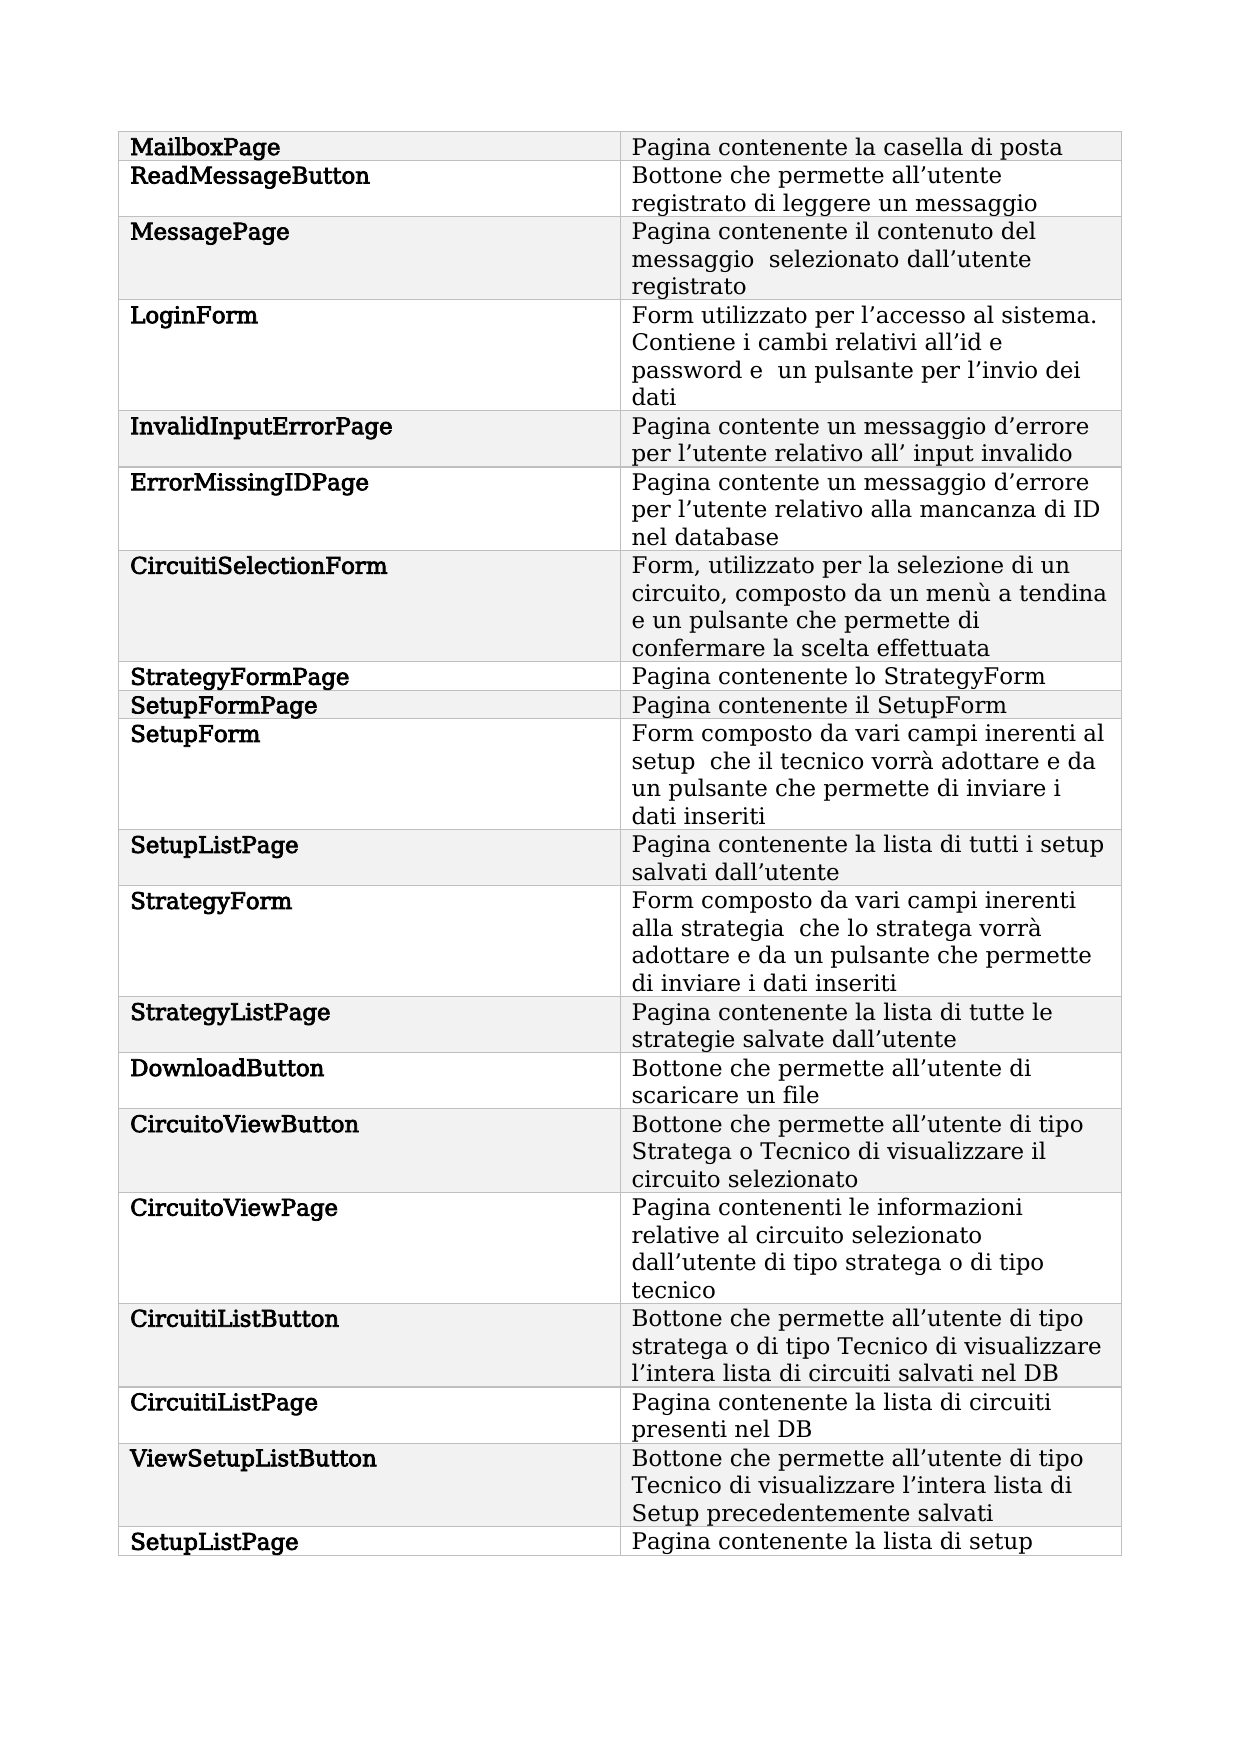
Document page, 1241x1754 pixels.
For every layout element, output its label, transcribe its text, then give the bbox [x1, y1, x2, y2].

table_cell ErrorMissingIDPage [119, 468, 620, 550]
table_cell StrategyForm [119, 886, 620, 996]
table_cell Pagina contenente il SetupForm [621, 691, 1121, 718]
table_cell Bottone che permette all’utente registrato di leggere un messaggio [621, 161, 1121, 216]
table_cell Form composto da vari campi inerenti alla strategia che lo stratega vorrà adottare e da un pulsante che permette di inviare i dati inseriti [621, 886, 1121, 996]
table_cell SetupListPage [119, 1527, 620, 1554]
table_cell SetupFormPage [119, 691, 620, 718]
table_cell CircuitiListPage [119, 1388, 620, 1442]
table_cell CircuitiListButton [119, 1304, 620, 1386]
table_cell Pagina contenente la lista di setup [621, 1527, 1121, 1554]
table_cell LoginForm [119, 300, 620, 410]
table_cell Form utilizzato per l’accesso al sistema. Contiene i cambi relativi all’id e password e un pulsante per l’invio dei dati [621, 300, 1121, 410]
table_cell Pagina contenente la casella di posta [621, 132, 1121, 160]
table_cell CircuitoViewPage [119, 1193, 620, 1303]
table_cell Pagina contenente la lista di circuiti presenti nel DB [621, 1388, 1121, 1442]
table_cell Pagina contenente il contenuto del messaggio selezionato dall’utente registrato [621, 217, 1121, 299]
table_cell Pagina contenente lo StrategyForm [621, 662, 1121, 689]
table_cell Pagina contenente la lista di tutte le strategie salvate dall’utente [621, 997, 1121, 1052]
table_cell MailboxPage [119, 132, 620, 160]
table_cell CircuitoViewButton [119, 1109, 620, 1192]
table_cell SetupListPage [119, 830, 620, 885]
table_cell Pagina contente un messaggio d’errore per l’utente relativo alla mancanza di ID nel database [621, 468, 1121, 550]
table_cell Form composto da vari campi inerenti al setup che il tecnico vorrà adottare e da un pulsante che permette di inviare i dati inseriti [621, 719, 1121, 829]
table_cell SetupForm [119, 719, 620, 829]
table_cell Bottone che permette all’utente di tipo Tecnico di visualizzare l’intera lista di Setup precedentemente salvati [621, 1444, 1121, 1526]
table_cell Pagina contenenti le informazioni relative al circuito selezionato dall’utente di tipo stratega o di tipo tecnico [621, 1193, 1121, 1303]
table_cell Bottone che permette all’utente di tipo Stratega o Tecnico di visualizzare il circuito selezionato [621, 1109, 1121, 1192]
table_cell MessagePage [119, 217, 620, 299]
table_cell Bottone che permette all’utente di tipo stratega o di tipo Tecnico di visualizzare l’intera lista di circuiti salvati nel DB [621, 1304, 1121, 1386]
table_cell Pagina contente un messaggio d’errore per l’utente relativo all’ input invalido [621, 411, 1121, 466]
table_cell StrategyListPage [119, 997, 620, 1052]
table_cell Form, utilizzato per la selezione di un circuito, composto da un menù a tendina e un pulsante che permette di confermare la scelta effettuata [621, 551, 1121, 661]
table_cell ViewSetupListButton [119, 1444, 620, 1526]
table_cell Pagina contenente la lista di tutti i setup salvati dall’utente [621, 830, 1121, 885]
table_cell StrategyFormPage [119, 662, 620, 689]
table_cell DownloadButton [119, 1053, 620, 1108]
table_cell InvalidInputErrorPage [119, 411, 620, 466]
table_cell Bottone che permette all’utente di scaricare un file [621, 1053, 1121, 1108]
table_cell CircuitiSelectionForm [119, 551, 620, 661]
table_cell ReadMessageButton [119, 161, 620, 216]
